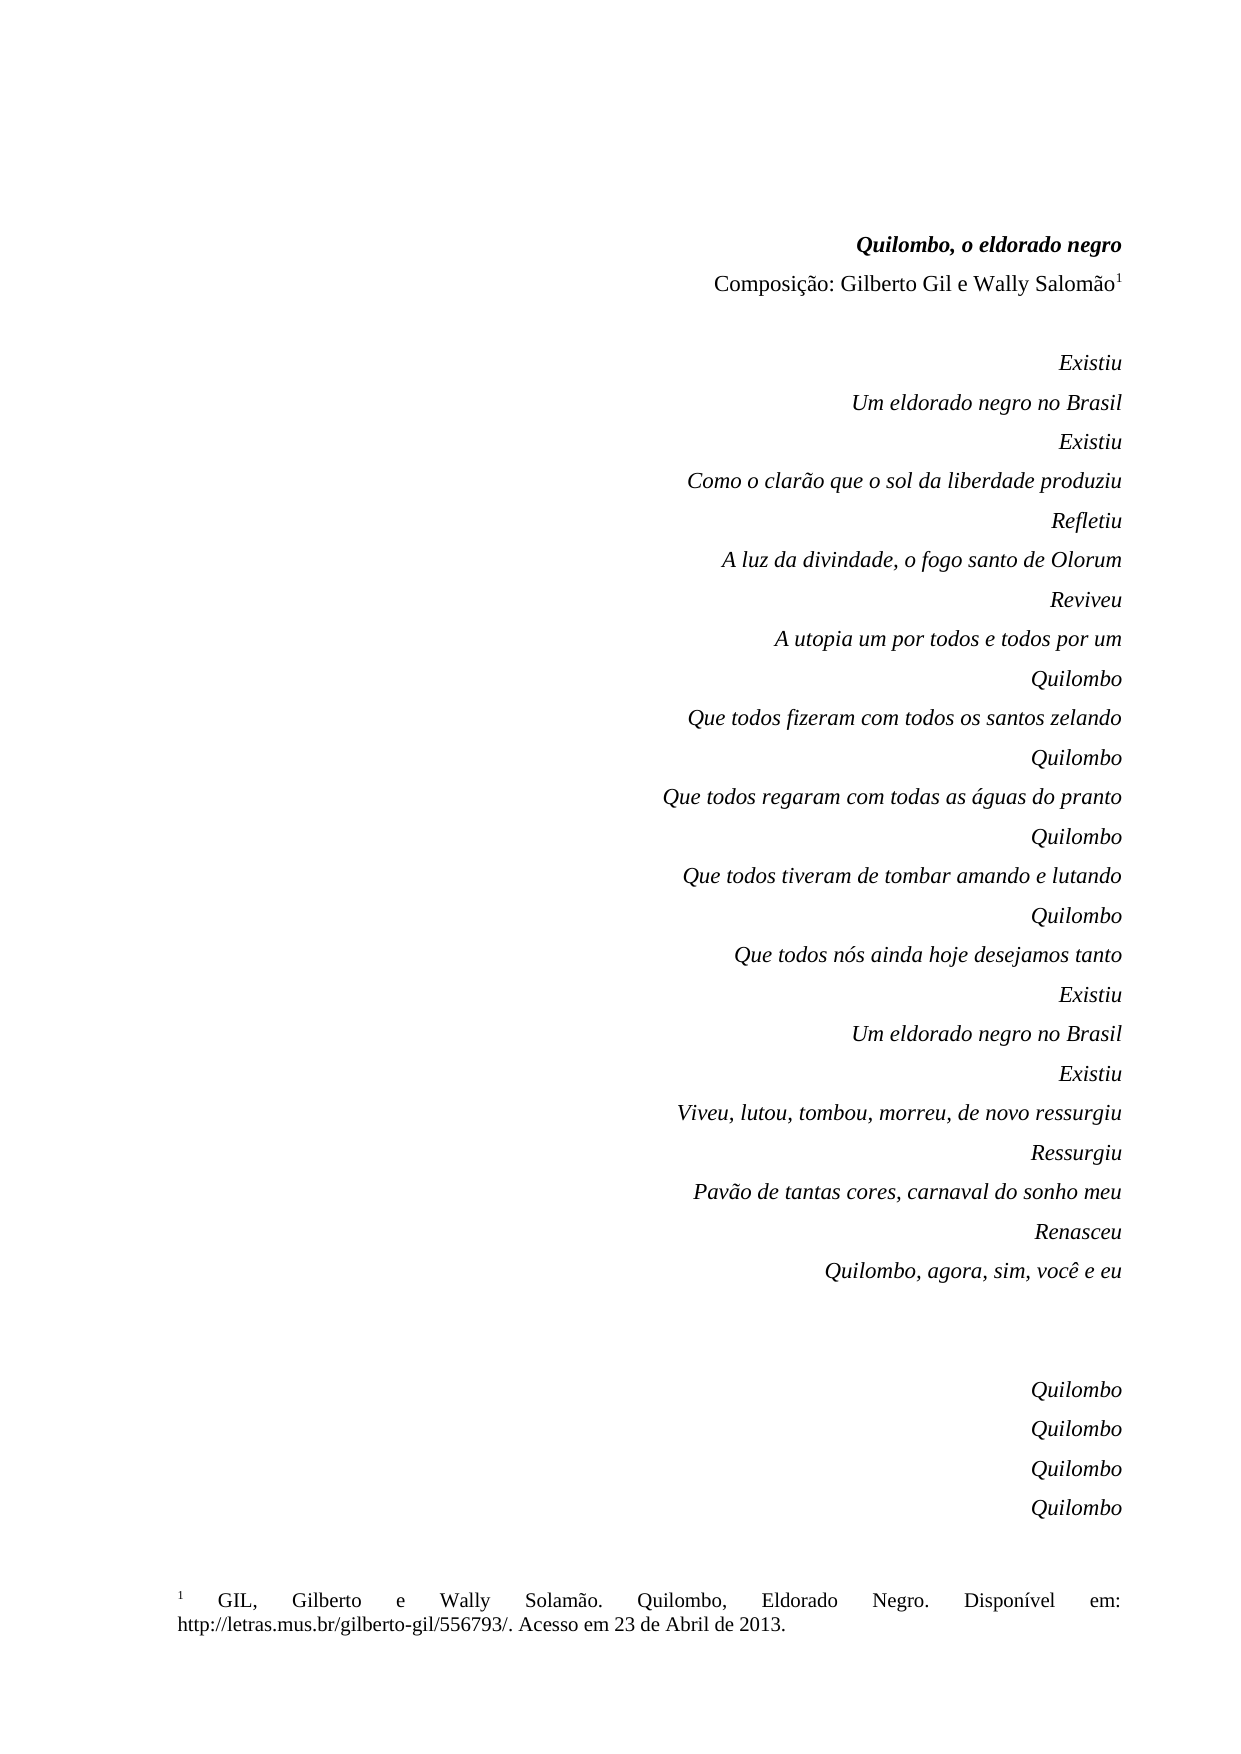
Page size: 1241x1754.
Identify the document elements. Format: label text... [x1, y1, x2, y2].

text Um eldorado negro no Brasil [177, 1020, 1122, 1047]
text Quilombo [177, 902, 1122, 928]
text Quilombo [177, 1494, 1122, 1520]
text Existiu [177, 1060, 1122, 1086]
text Ressurgiu [177, 1139, 1122, 1165]
text Composição: Gilberto Gil e Wally Salomão [177, 270, 1122, 297]
text Quilombo [177, 1454, 1122, 1481]
text Existiu [177, 349, 1122, 376]
text Reviveu [177, 586, 1122, 612]
text Como o clarão que o sol da liberdade produziu [177, 468, 1122, 494]
text Pavão de tantas cores, carnaval do sonho meu [177, 1178, 1122, 1204]
text Viveu, lutou, tombou, morreu, de novo ressurgiu [177, 1099, 1122, 1126]
text Que todos nós ainda hoje desejamos tanto [177, 941, 1122, 968]
text Que todos tiveram de tombar amando e lutando [177, 862, 1122, 889]
text Que todos fizeram com todos os santos zelando [177, 704, 1122, 731]
text GIL, Gilberto e Wally Solamão. Quilombo, Eldorado Negro. Disponível em: http://letras.mus.br/gilberto-gil/556793/. Acesso em 23 de Abril de 2013. [177, 1588, 1122, 1636]
text Um eldorado negro no Brasil [177, 389, 1122, 415]
text Refletiu [177, 507, 1122, 533]
text Quilombo [177, 744, 1122, 770]
text A utopia um por todos e todos por um [177, 626, 1122, 652]
text Que todos regaram com todas as águas do pranto [177, 783, 1122, 810]
text Quilombo [177, 1376, 1122, 1402]
text A luz da divindade, o fogo santo de Olorum [177, 547, 1122, 573]
text Existiu [177, 428, 1122, 454]
text Quilombo, agora, sim, você e eu [177, 1257, 1122, 1283]
text Existiu [177, 981, 1122, 1007]
text Quilombo [177, 823, 1122, 849]
text Quilombo, o eldorado negro [177, 231, 1122, 257]
text Renasceu [177, 1218, 1122, 1244]
text Quilombo [177, 1415, 1122, 1441]
text Quilombo [177, 665, 1122, 691]
